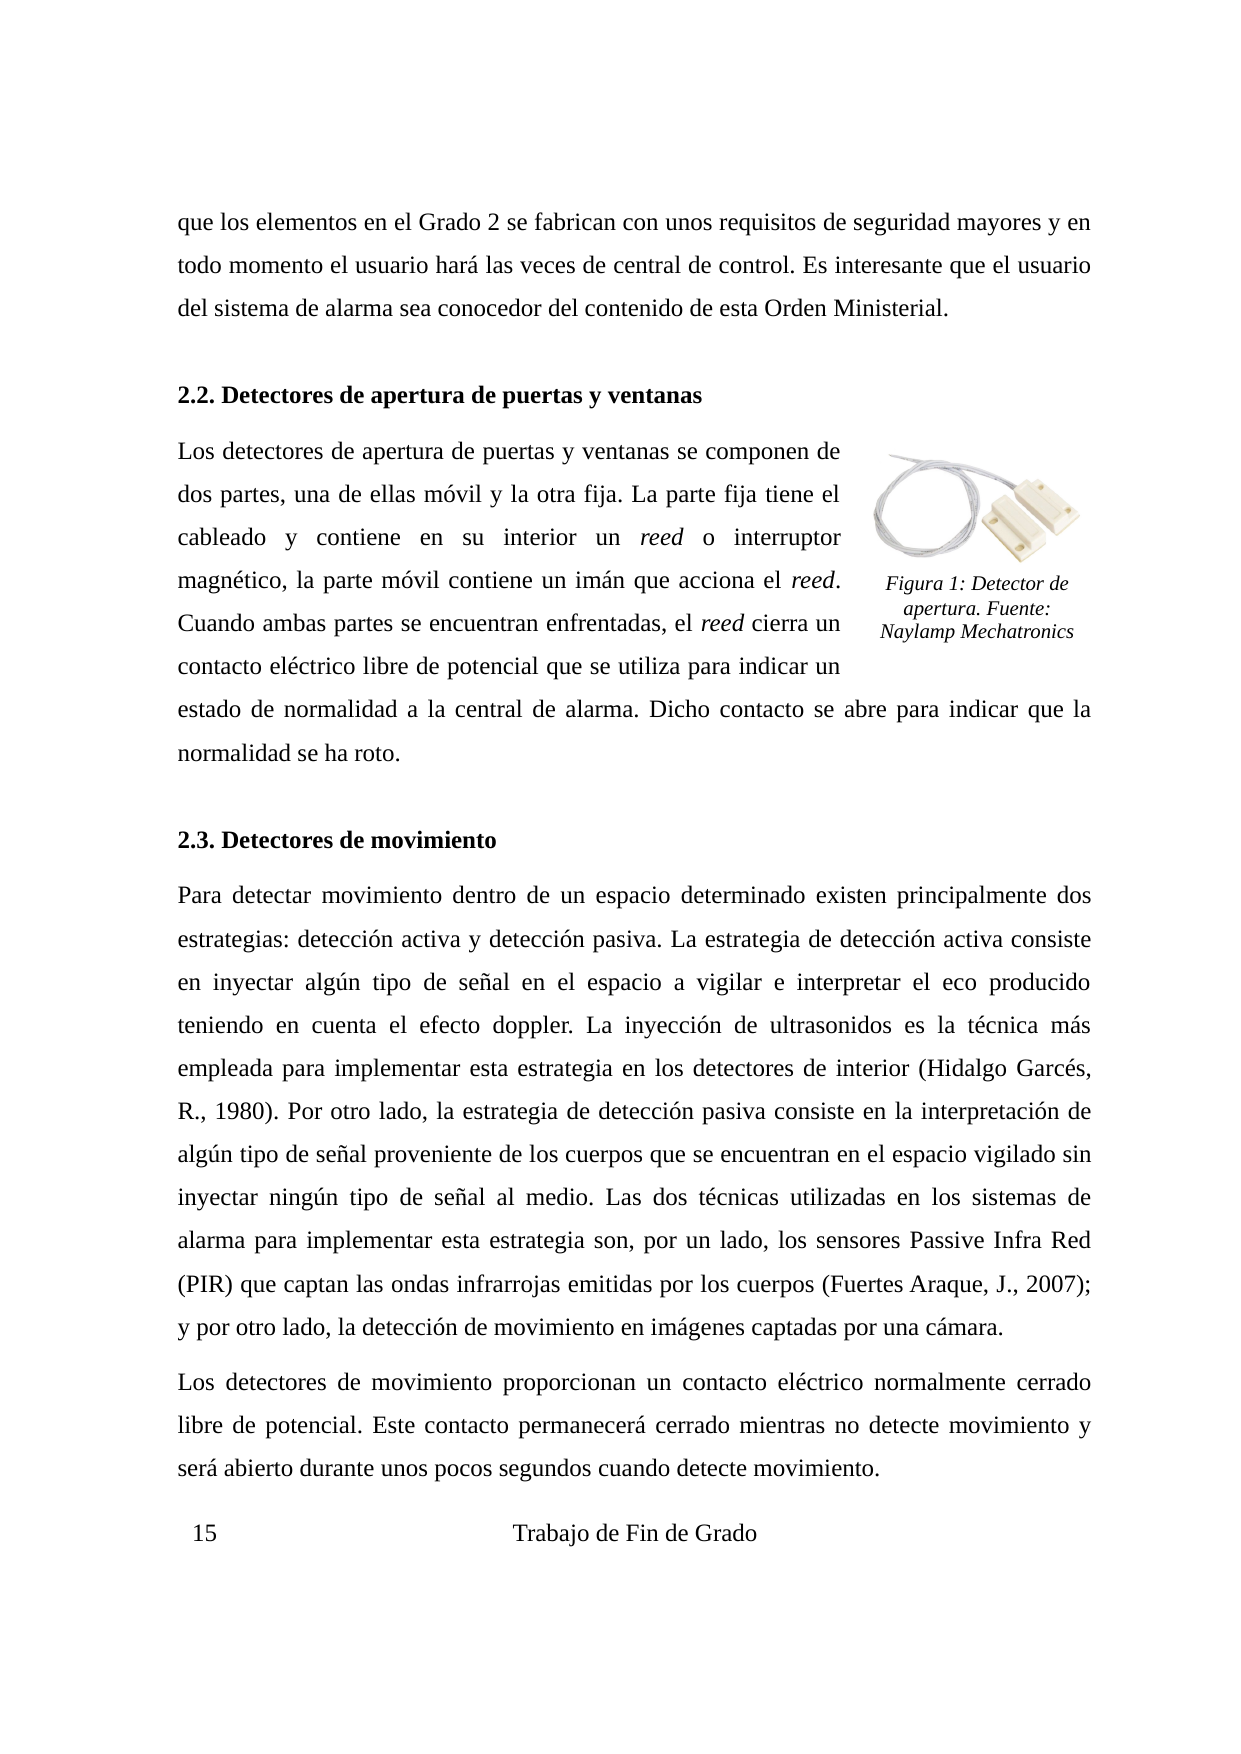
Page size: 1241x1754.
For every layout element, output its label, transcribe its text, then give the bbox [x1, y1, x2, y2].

text Los detectores de apertura de puertas y ventanas se componen de dos partes, una de ellas móvil y la otra fija. La parte fija tiene el cableado y contiene en su interior un reed o interruptor magnético, la parte móvil contiene un imán que acciona el reed. Cuando ambas partes se encuentran enfrentadas, el reed cierra un contacto eléctrico libre de potencial que se utiliza para indicar un estado de normalidad a la central de alarma. Dicho contacto se abre para indicar que la normalidad se ha roto. [177, 436, 1092, 766]
text Para detectar movimiento dentro de un espacio determinado existen principalmente dos estrategias: detección activa y detección pasiva. La estrategia de detección activa consiste en inyectar algún tipo de señal en el espacio a vigilar e interpretar el eco producido teniendo en cuenta el efecto doppler. La inyección de ultrasonidos es la técnica más empleada para implementar esta estrategia en los detectores de interior (Hidalgo Garcés, R., 1980). Por otro lado, la estrategia de detección pasiva consiste en la interpretación de algún tipo de señal proveniente de los cuerpos que se encuentran en el espacio vigilado sin inyectar ningún tipo de señal al medio. Las dos técnicas utilizadas en los sistemas de alarma para implementar esta estrategia son, por un lado, los sensores Passive Infra Red (PIR) que captan las ondas infrarrojas emitidas por los cuerpos (Fuertes Araque, J., 2007); y por otro lado, la detección de movimiento en imágenes captadas por una cámara. [177, 881, 1092, 1341]
text Figura 1: Detector de apertura. Fuente: Naylamp Mechatronics [864, 572, 1089, 643]
text que los elementos en el Grado 2 se fabrican con unos requisitos de seguridad mayores y en todo momento el usuario hará las veces de central de control. Es interesante que el usuario del sistema de alarma sea conocedor del contenido de esta Orden Ministerial. [177, 207, 1092, 322]
text Los detectores de movimiento proporcionan un contacto eléctrico normalmente cerrado libre de potencial. Este contacto permanecerá cerrado mientras no detecte movimiento y será abierto durante unos pocos segundos cuando detecte movimiento. [177, 1367, 1092, 1482]
picture [864, 441, 1090, 572]
subtitle 2.2. Detectores de apertura de puertas y ventanas [177, 380, 1092, 409]
subtitle 2.3. Detectores de movimiento [177, 825, 1092, 854]
